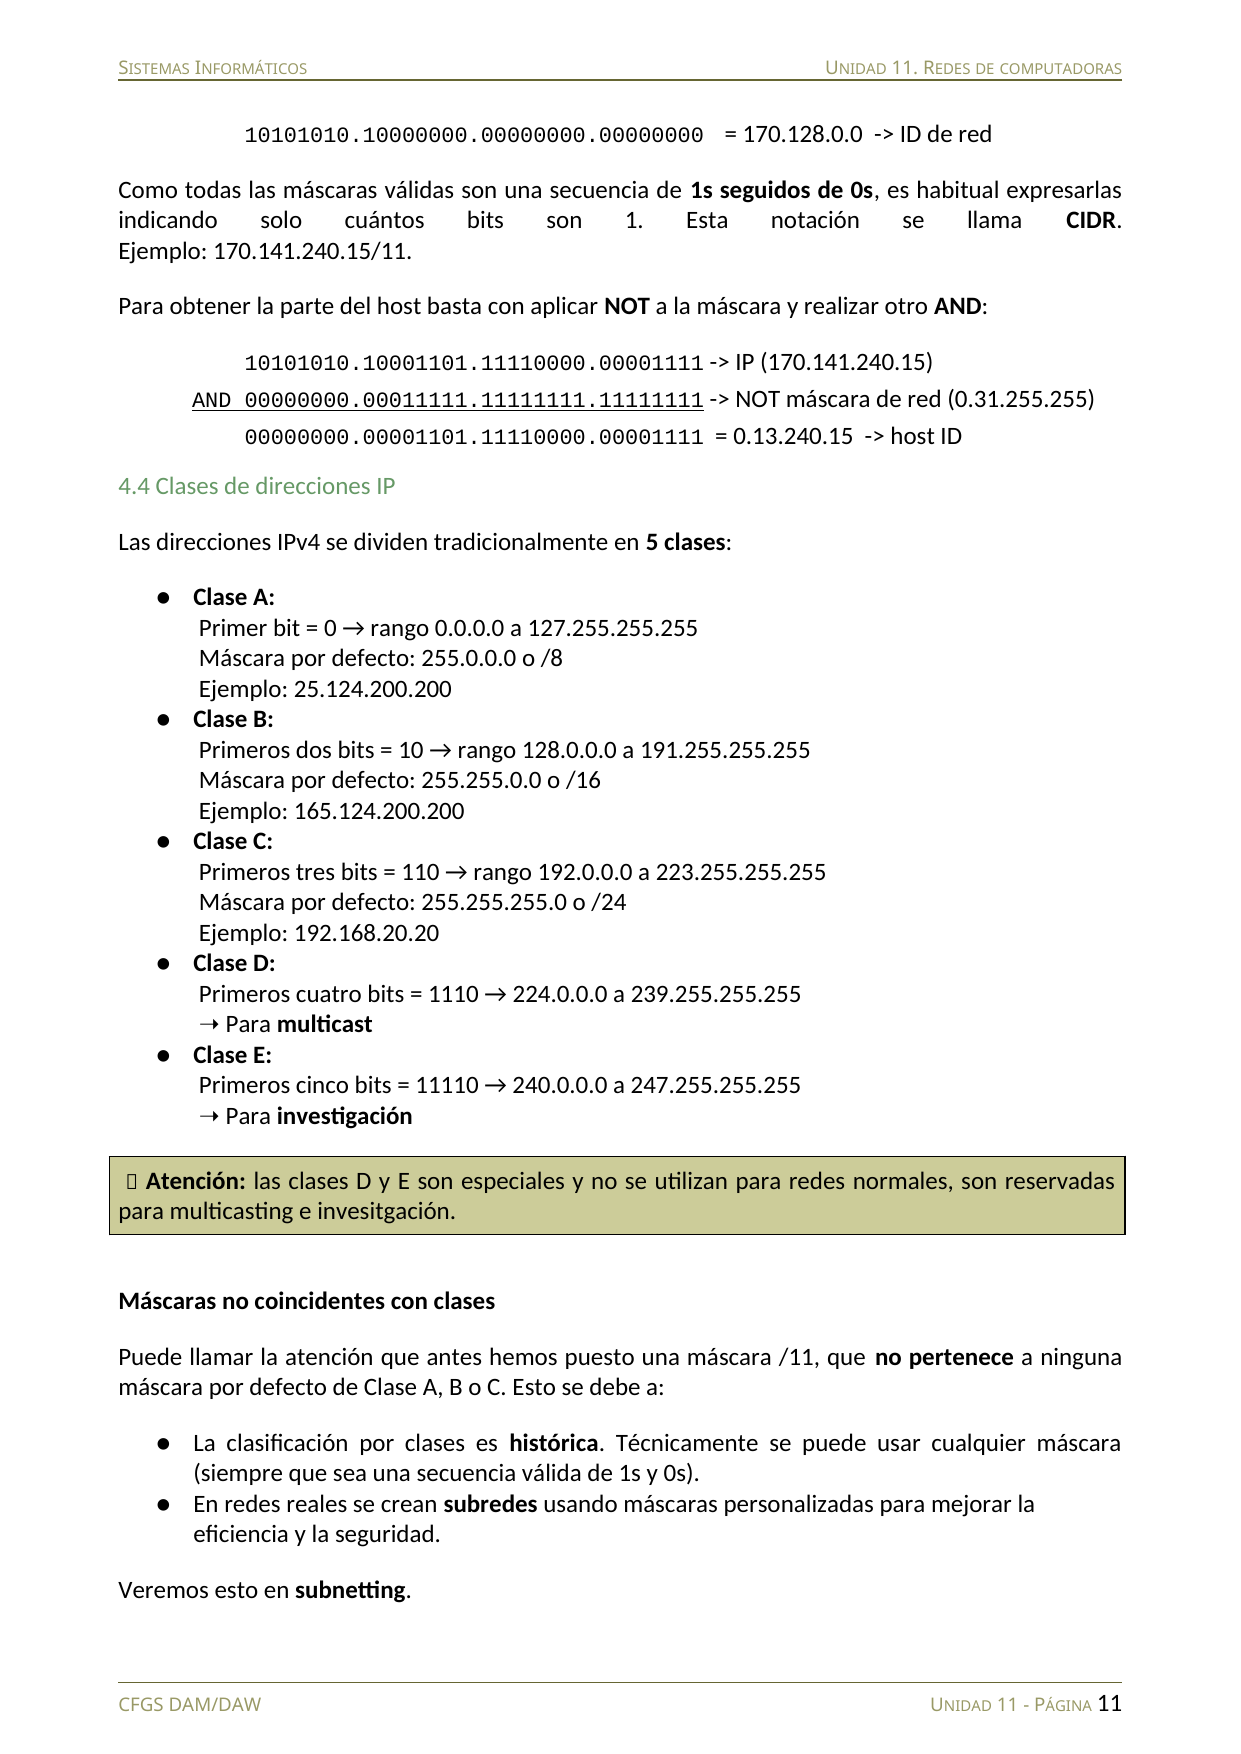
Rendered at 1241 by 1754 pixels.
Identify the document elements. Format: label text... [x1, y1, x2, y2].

list Clase D: Primeros cuatro bits = 1110 → 224.0.0.0 a 239.255.255.255 ➝ Para multicast [156, 947, 1122, 1039]
list Clase A: Primer bit = 0 → rango 0.0.0.0 a 127.255.255.255 Máscara por defecto: 255.0.0.0 o /8 Ejemplo: 25.124.200.200 [156, 581, 1122, 703]
text AND 00000000.00011111.11111111.11111111 -> NOT máscara de red (0.31.255.255) [192, 383, 1122, 414]
text Veremos esto en subnetting. [118, 1574, 1122, 1604]
list Clase C: Primeros tres bits = 110 → rango 192.0.0.0 a 223.255.255.255 Máscara por defecto: 255.255.255.0 o /24 Ejemplo: 192.168.20.20 [156, 825, 1122, 947]
text 10101010.10000000.00000000.00000000 = 170.128.0.0 -> ID de red [192, 118, 1122, 149]
text 10101010.10001101.11110000.00001111 -> IP (170.141.240.15) [192, 346, 1122, 377]
text Las direcciones IPv4 se dividen tradicionalmente en 5 clases: [118, 526, 1122, 556]
text Como todas las máscaras válidas son una secuencia de 1s seguidos de 0s, es habitual expresarlas indicando solo cuántos bits son 1. Esta notación se llama CIDR. Ejemplo: 170.141.240.15/11. [118, 174, 1122, 265]
text Para obtener la parte del host basta con aplicar NOT a la máscara y realizar otro AND: [118, 290, 1122, 321]
list Clase B: Primeros dos bits = 10 → rango 128.0.0.0 a 191.255.255.255 Máscara por defecto: 255.255.0.0 o /16 Ejemplo: 165.124.200.200 [156, 703, 1122, 825]
text Máscaras no coincidentes con clases [118, 1285, 1122, 1316]
text 00000000.00001101.11110000.00001111 = 0.13.240.15 -> host ID [192, 421, 1122, 451]
text Puede llamar la atención que antes hemos puesto una máscara /11, que no pertenece a ninguna máscara por defecto de Clase A, B o C. Esto se debe a: [118, 1341, 1122, 1402]
list Clase E: Primeros cinco bits = 11110 → 240.0.0.0 a 247.255.255.255 ➝ Para investigación [156, 1039, 1122, 1131]
subtitle 4.4 Clases de direcciones IP [118, 470, 1122, 501]
list En redes reales se crean subredes usando máscaras personalizadas para mejorar la eficiencia y la seguridad. [156, 1488, 1122, 1549]
list La clasificación por clases es histórica. Técnicamente se puede usar cualquier máscara (siempre que sea una secuencia válida de 1s y 0s). [156, 1427, 1122, 1488]
text ❕ Atención: las clases D y E son especiales y no se utilizan para redes normales, son reservadas para multicasting e invesitgación. [110, 1157, 1124, 1234]
